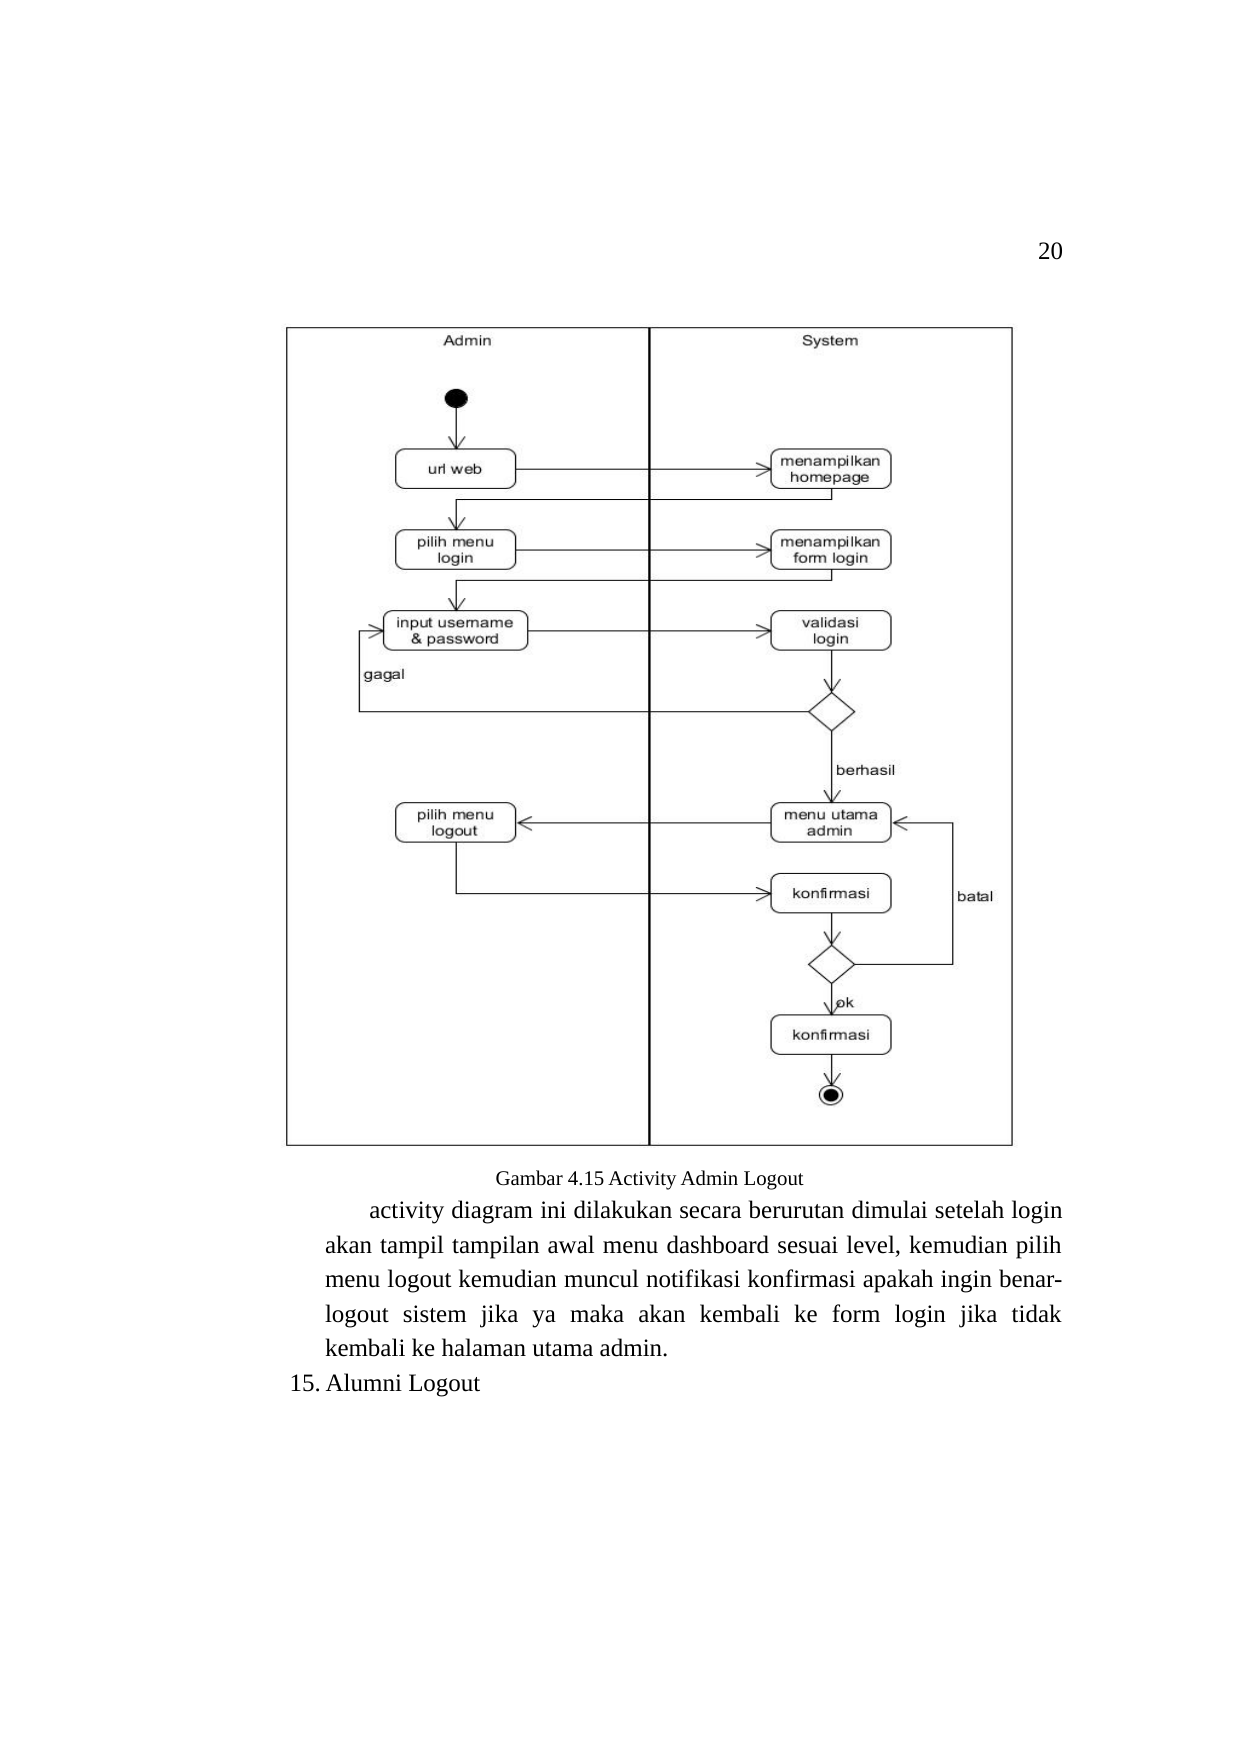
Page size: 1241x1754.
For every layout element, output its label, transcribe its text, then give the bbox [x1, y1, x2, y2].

picture [262, 307, 1037, 1166]
text Gambar 4.15 Activity Admin Logout [263, 1166, 1036, 1190]
text activity diagram ini dilakukan secara berurutan dimulai setelah login akan tampil tampilan awal menu dashboard sesuai level, kemudian pilih menu logout kemudian muncul notifikasi konfirmasi apakah ingin benar-logout sistem jika ya maka akan kembali ke form login jika tidak kembali ke halaman utama admin. [263, 295, 1063, 1362]
text 15. Alumni Logout [289, 1368, 1063, 1397]
